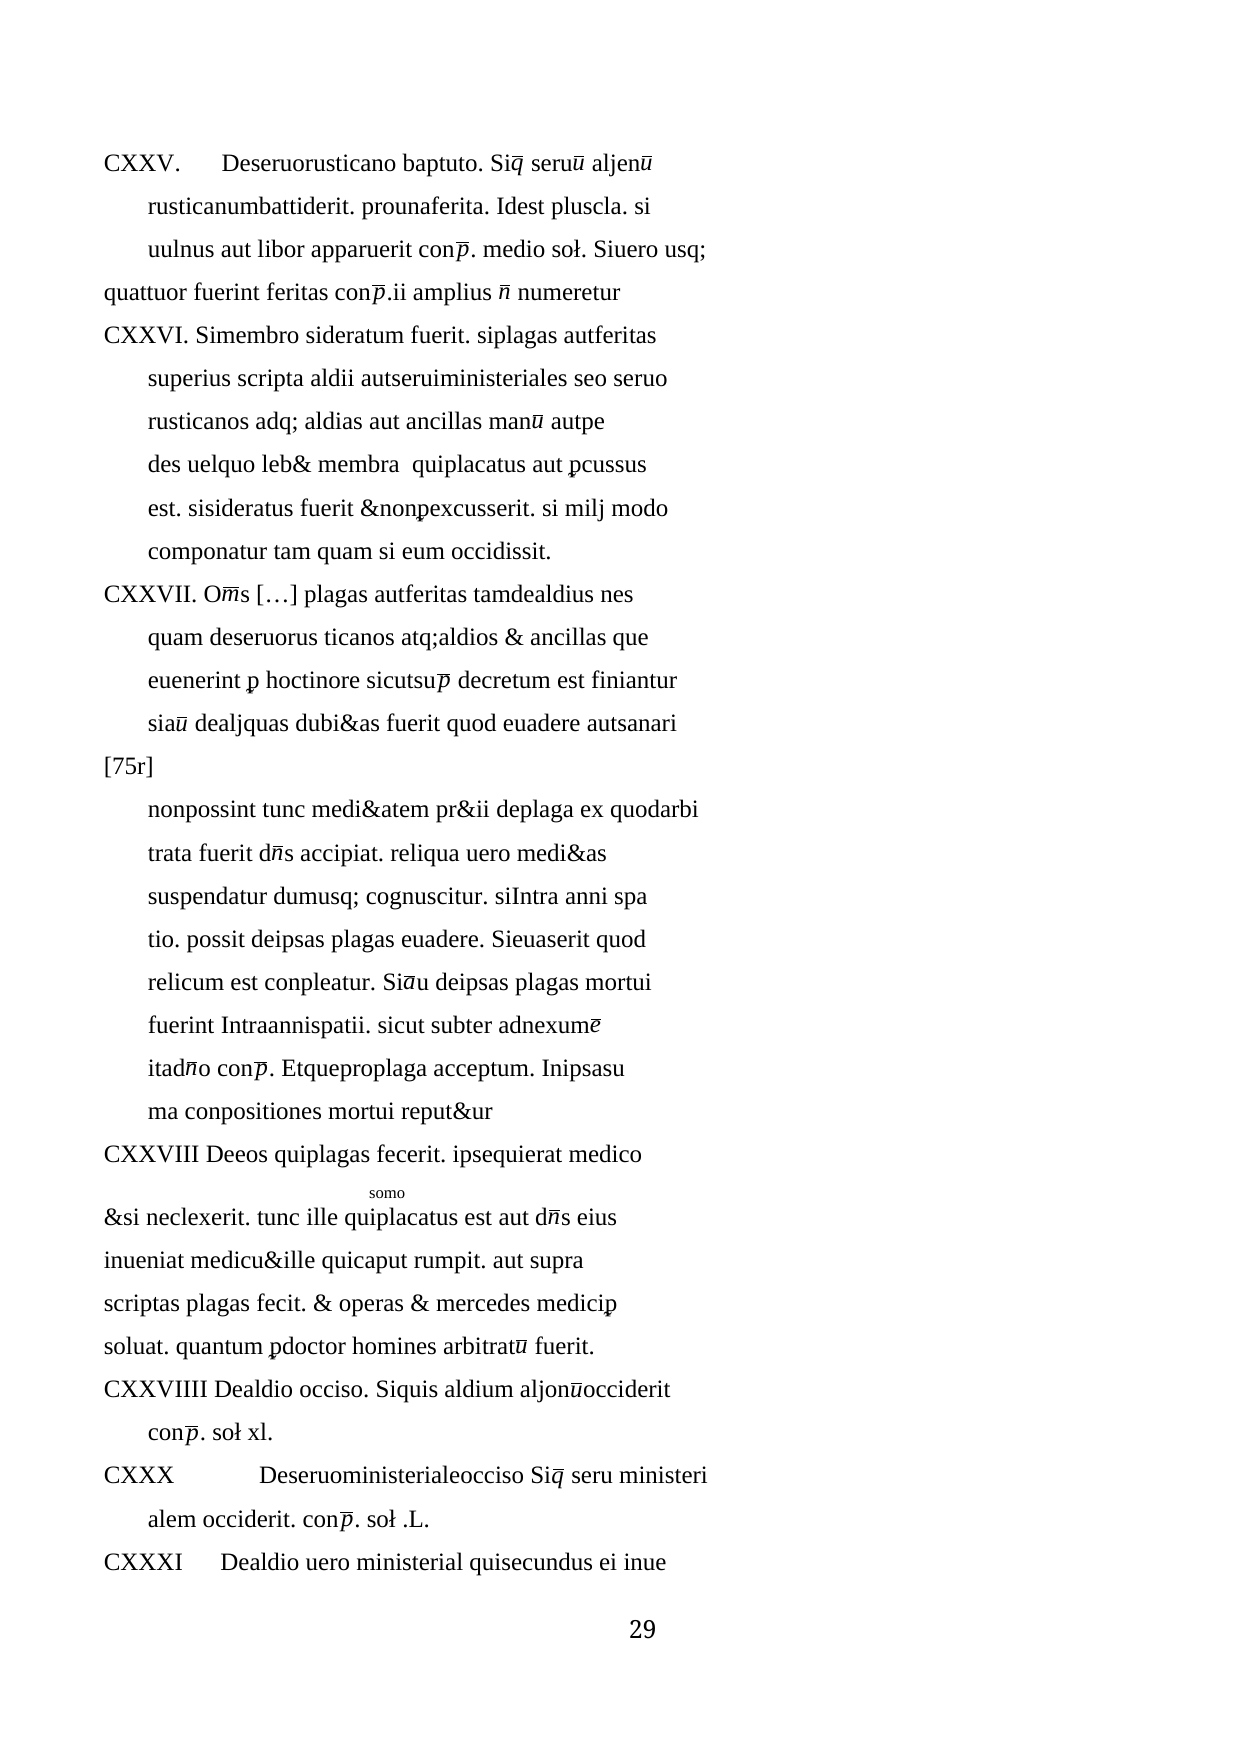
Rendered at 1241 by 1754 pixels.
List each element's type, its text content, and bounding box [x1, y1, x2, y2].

text con. soł xl. [103, 1417, 1211, 1446]
text CXXV. Deseruorusticano baptuto. Si seru aljen [103, 148, 1211, 176]
text des uelquo leb& membra quiplacatus aut ᵱcussus [103, 449, 1211, 478]
text somo [103, 1183, 1211, 1202]
text rusticanumbattiderit. prounaferita. Idest pluscla. si [103, 191, 1211, 219]
text est. sisideratus fuerit &nonᵱexcusserit. si milj modo [103, 493, 1211, 521]
text CXXVII. Os […] plagas autferitas tamdealdius nes [103, 579, 1211, 608]
text quattuor fuerint feritas con.ii amplius numeretur [103, 277, 1211, 306]
text CXXX Deseruoministerialeocciso Si seru ministeri [103, 1461, 1211, 1489]
text fuerint Intraannispatii. sicut subter adnexum [103, 1010, 1211, 1039]
text [75r] [103, 751, 1211, 780]
text soluat. quantum ᵱdoctor homines arbitrat fuerit. [103, 1331, 1211, 1360]
text rusticanos adq; aldias aut ancillas man autpe [103, 406, 1211, 435]
text nonpossint tunc medi&atem pr&ii deplaga ex quodarbi [103, 794, 1211, 823]
text quam deseruorus ticanos atq;aldios & ancillas que [103, 622, 1211, 651]
text trata fuerit ds accipiat. reliqua uero medi&as [103, 838, 1211, 866]
text superius scripta aldii autseruiministeriales seo seruo [103, 363, 1211, 392]
text itado con. Etqueproplaga acceptum. Inipsasu [103, 1053, 1211, 1082]
text CXXXI Dealdio uero ministerial quisecundus ei inue [103, 1547, 1211, 1576]
text CXXVIII Deeos quiplagas fecerit. ipsequierat medico [103, 1139, 1211, 1168]
text suspendatur dumusq; cognuscitur. siIntra anni spa [103, 881, 1211, 909]
text inueniat medicu&ille quicaput rumpit. aut supra [103, 1245, 1211, 1274]
text ma conpositiones mortui reput&ur [103, 1096, 1211, 1125]
text uulnus aut libor apparuerit con. medio soł. Siuero usq; [103, 234, 1211, 263]
text relicum est conpleatur. Siu deipsas plagas mortui [103, 967, 1211, 996]
text componatur tam quam si eum occidissit. [103, 536, 1211, 564]
text sia dealjquas dubi&as fuerit quod euadere autsanari [103, 708, 1211, 737]
text &si neclexerit. tunc ille quiplacatus est aut ds eius [103, 1202, 1211, 1231]
text alem occiderit. con. soł .L. [103, 1504, 1211, 1532]
text CXXVI. Simembro sideratum fuerit. siplagas autferitas [103, 320, 1211, 349]
text euenerint ᵱ hoctinore sicutsu decretum est finiantur [103, 665, 1211, 694]
text tio. possit deipsas plagas euadere. Sieuaserit quod [103, 924, 1211, 953]
text scriptas plagas fecit. & operas & mercedes mediciᵱ [103, 1288, 1211, 1317]
text CXXVIIII Dealdio occiso. Siquis aldium aljonocciderit [103, 1374, 1211, 1403]
